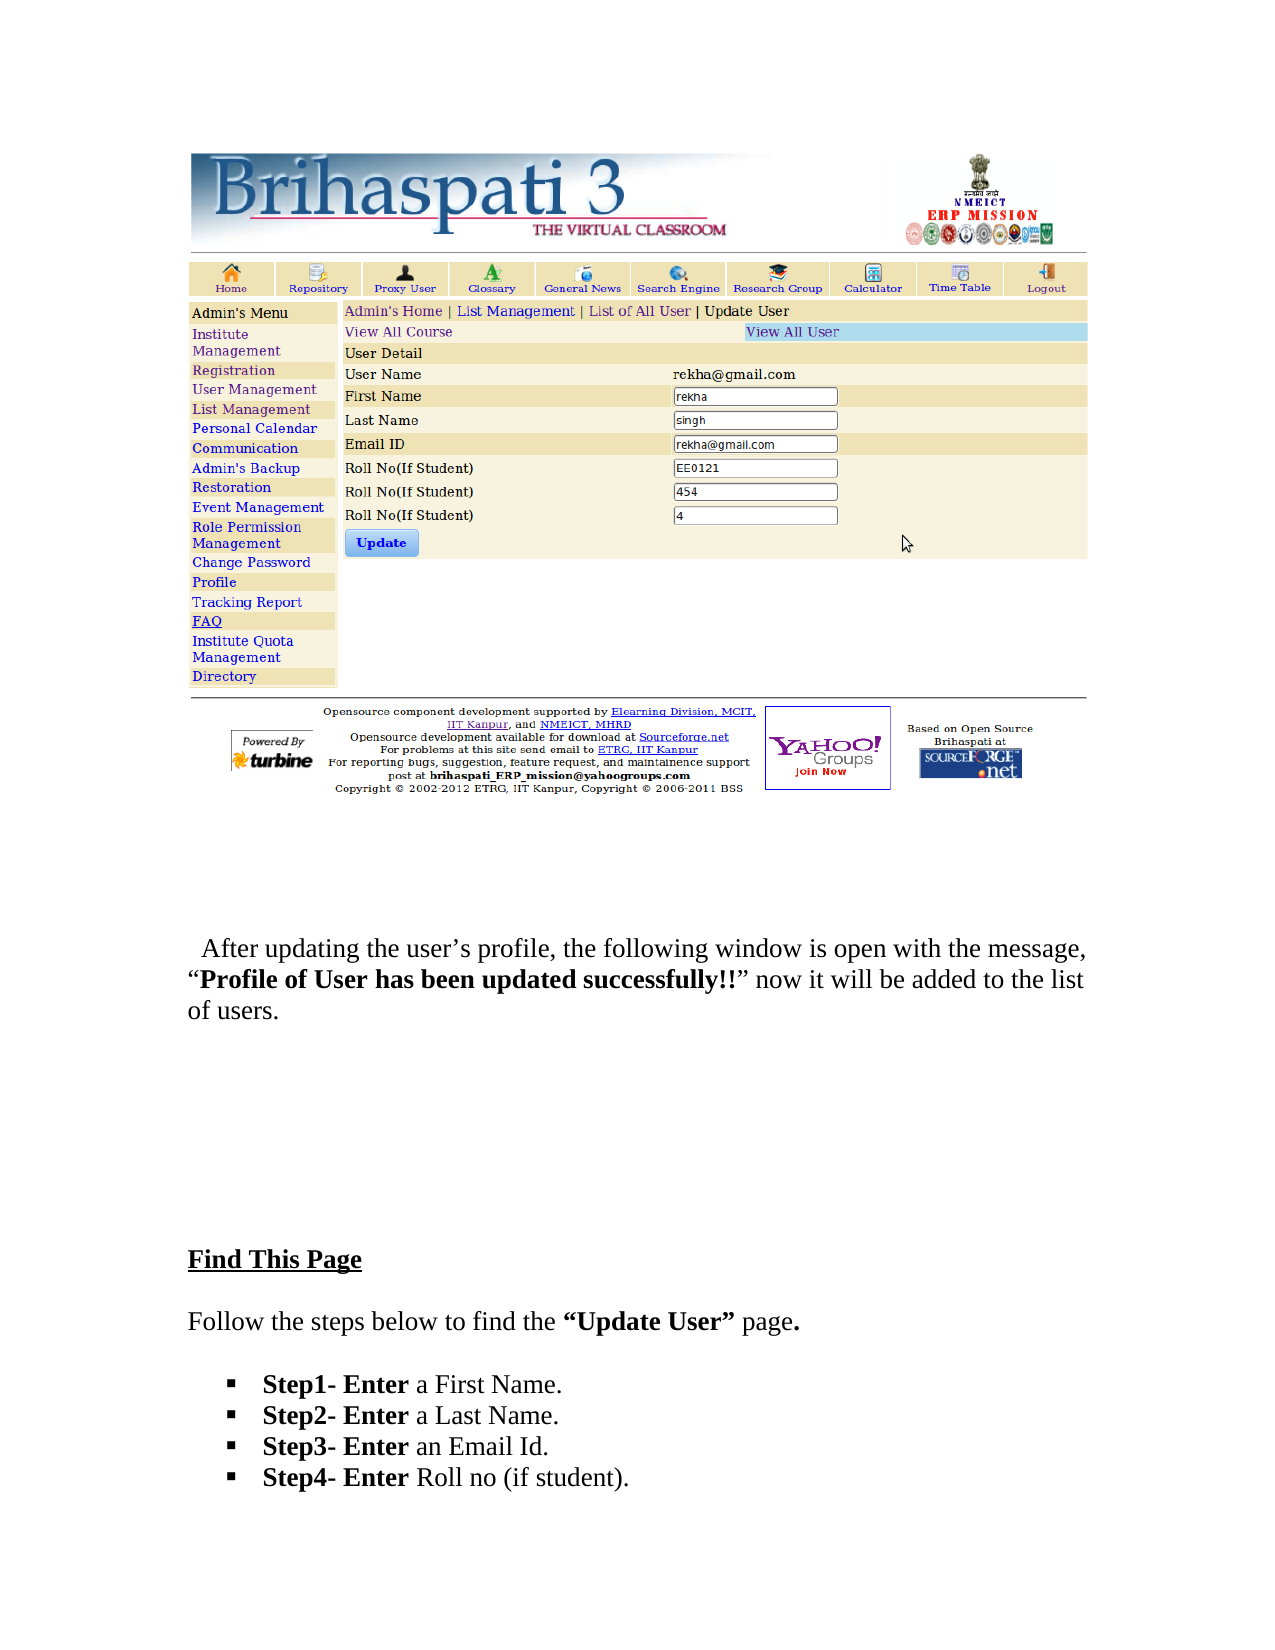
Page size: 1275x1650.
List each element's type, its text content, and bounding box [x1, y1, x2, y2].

text Follow the steps below to find the “Update User” page. [187, 1305, 1087, 1337]
text Find This Page [187, 1243, 1087, 1274]
list Step4- Enter Roll no (if student). [225, 1461, 1087, 1493]
list Step2- Enter a Last Name. [225, 1399, 1087, 1430]
list Step1- Enter a First Name. [225, 1368, 1087, 1399]
list Step3- Enter an Email Id. [225, 1430, 1087, 1461]
text After updating the user’s profile, the following window is open with the message, “Profile of User has been updated successfully!!” now it will be added to the list of users. [187, 932, 1087, 1025]
picture [187, 150, 1088, 807]
